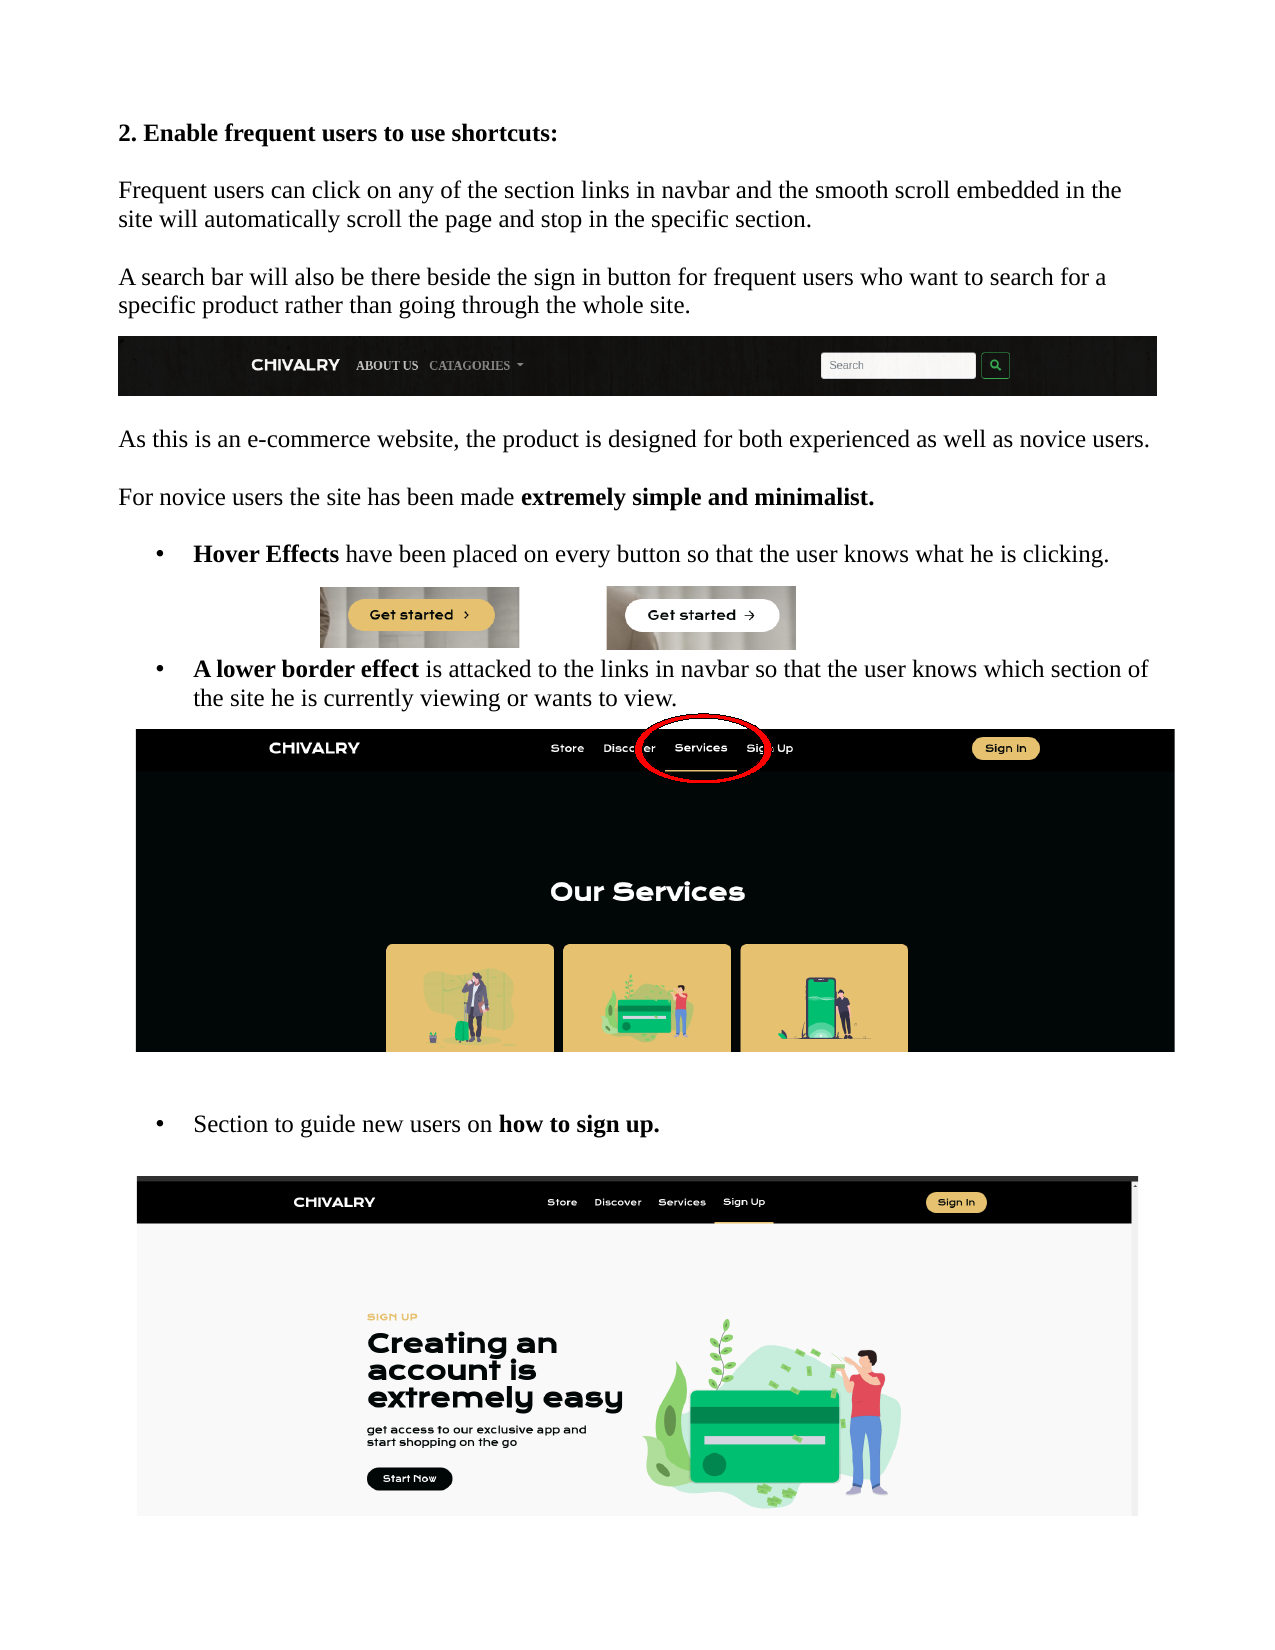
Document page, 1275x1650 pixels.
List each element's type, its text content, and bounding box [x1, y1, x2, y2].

list Hover Effects have been placed on every button so that the user knows what he is clicking. [156, 539, 1157, 568]
picture [118, 336, 1157, 396]
text Frequent users can click on any of the section links in navbar and the smooth scroll embedded in the site will automatically scroll the page and stop in the specific section. [118, 176, 1157, 233]
text As this is an e-commerce website, the product is designed for both experienced as well as novice users. [118, 424, 1157, 453]
text A search bar will also be there beside the sign in button for frequent users who want to search for a specific product rather than going through the whole site. [118, 262, 1157, 319]
list Section to guide new users on how to sign up. [156, 1109, 1157, 1138]
picture [135, 729, 1175, 1052]
picture [643, 729, 763, 779]
picture [657, 586, 742, 640]
picture [136, 1176, 1139, 1516]
picture [320, 587, 520, 648]
list A lower border effect is attacked to the links in navbar so that the user knows which section of the site he is currently viewing or wants to view. [156, 654, 1157, 712]
text 2. Enable frequent users to use shortcuts: [118, 118, 1157, 147]
text For novice users the site has been made extremely simple and minimalist. [118, 482, 1157, 511]
